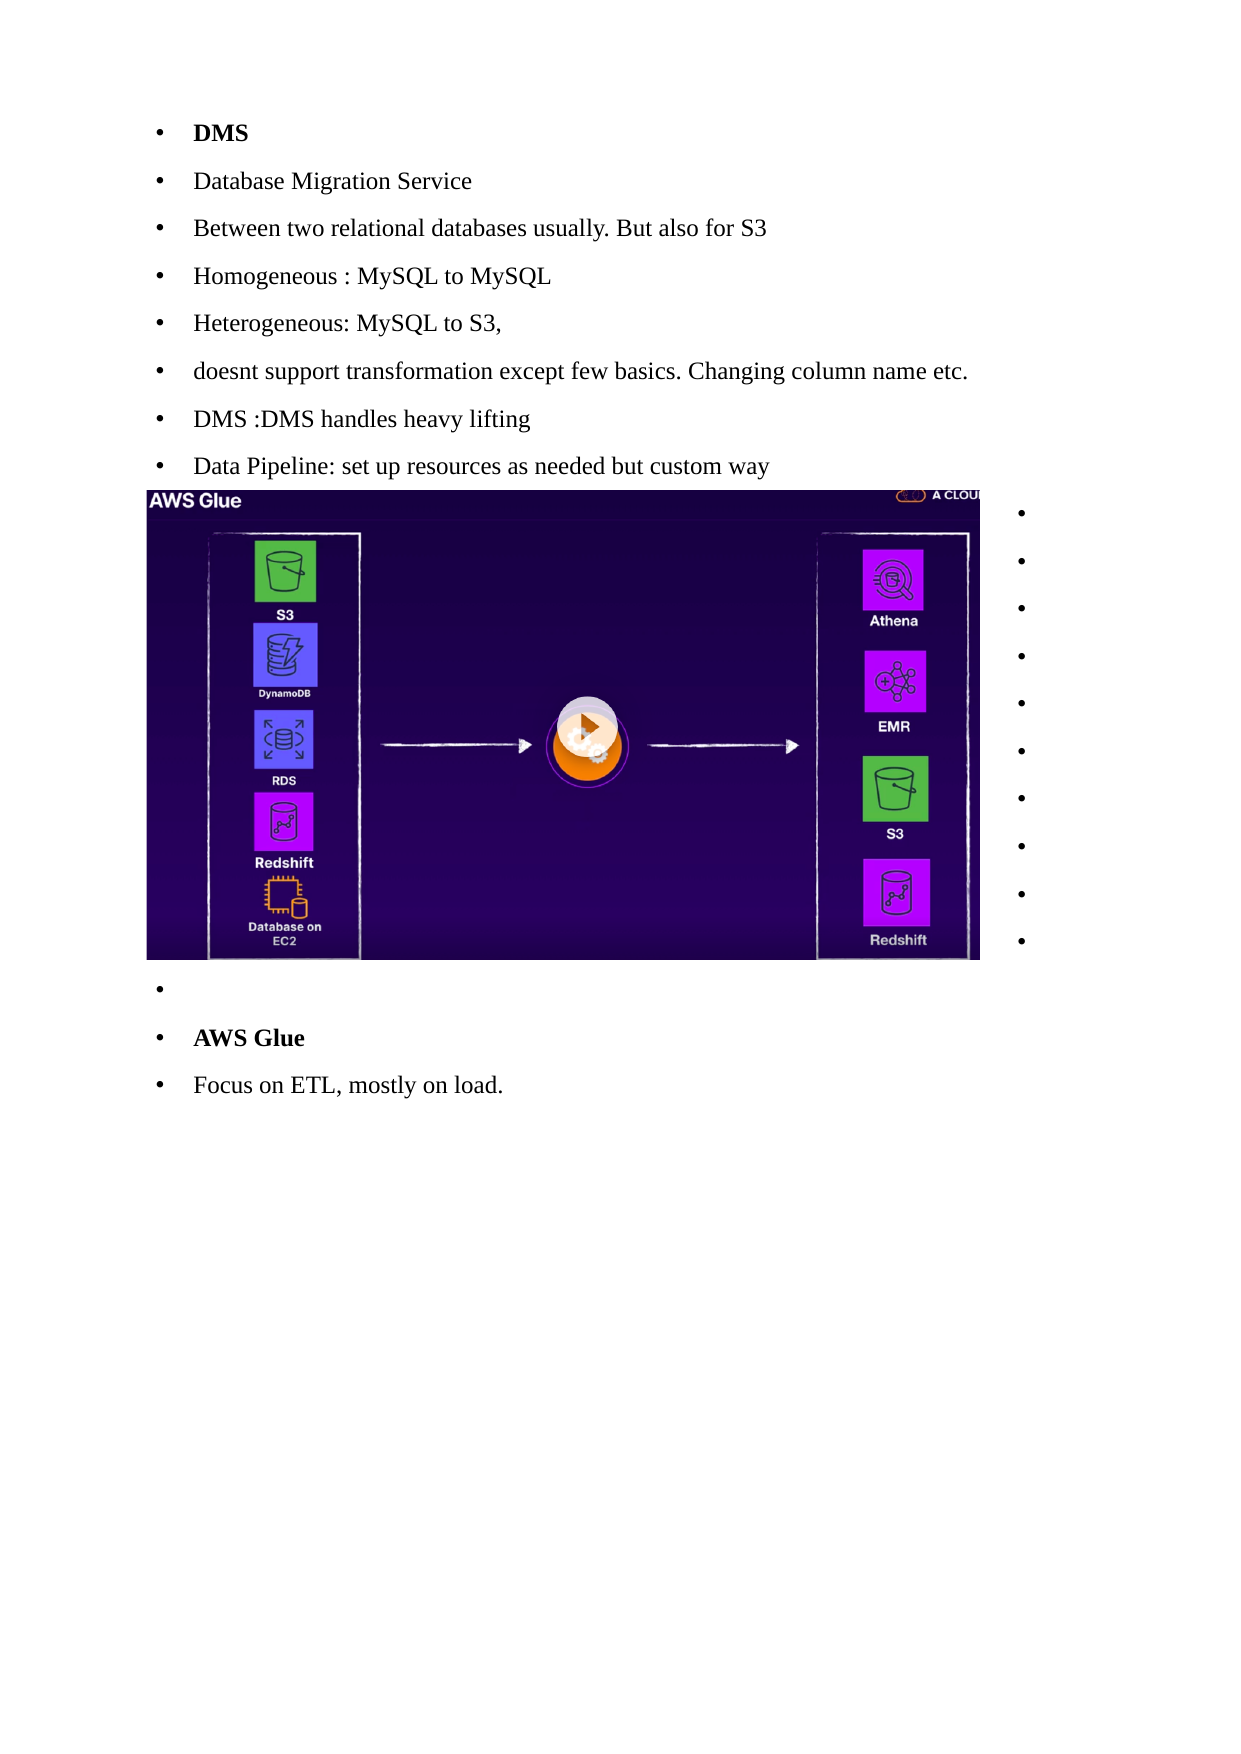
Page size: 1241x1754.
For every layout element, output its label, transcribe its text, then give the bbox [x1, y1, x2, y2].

list Heterogeneous: MySQL to S3, [156, 308, 1122, 337]
list AWS Glue [156, 1023, 1122, 1051]
list DMS :DMS handles heavy lifting [156, 404, 1122, 432]
list Focus on ETL, mostly on load. [156, 1070, 1122, 1099]
list Between two relational databases usually. But also for S3 [156, 213, 1122, 242]
list doesnt support transformation except few basics. Changing column name etc. [156, 356, 1122, 385]
list Database Migration Service [156, 166, 1122, 194]
list Data Pipeline: set up resources as needed but custom way [156, 451, 1122, 480]
list DMS [156, 118, 1122, 147]
list Homogeneous : MySQL to MySQL [156, 261, 1122, 290]
picture [146, 490, 980, 960]
